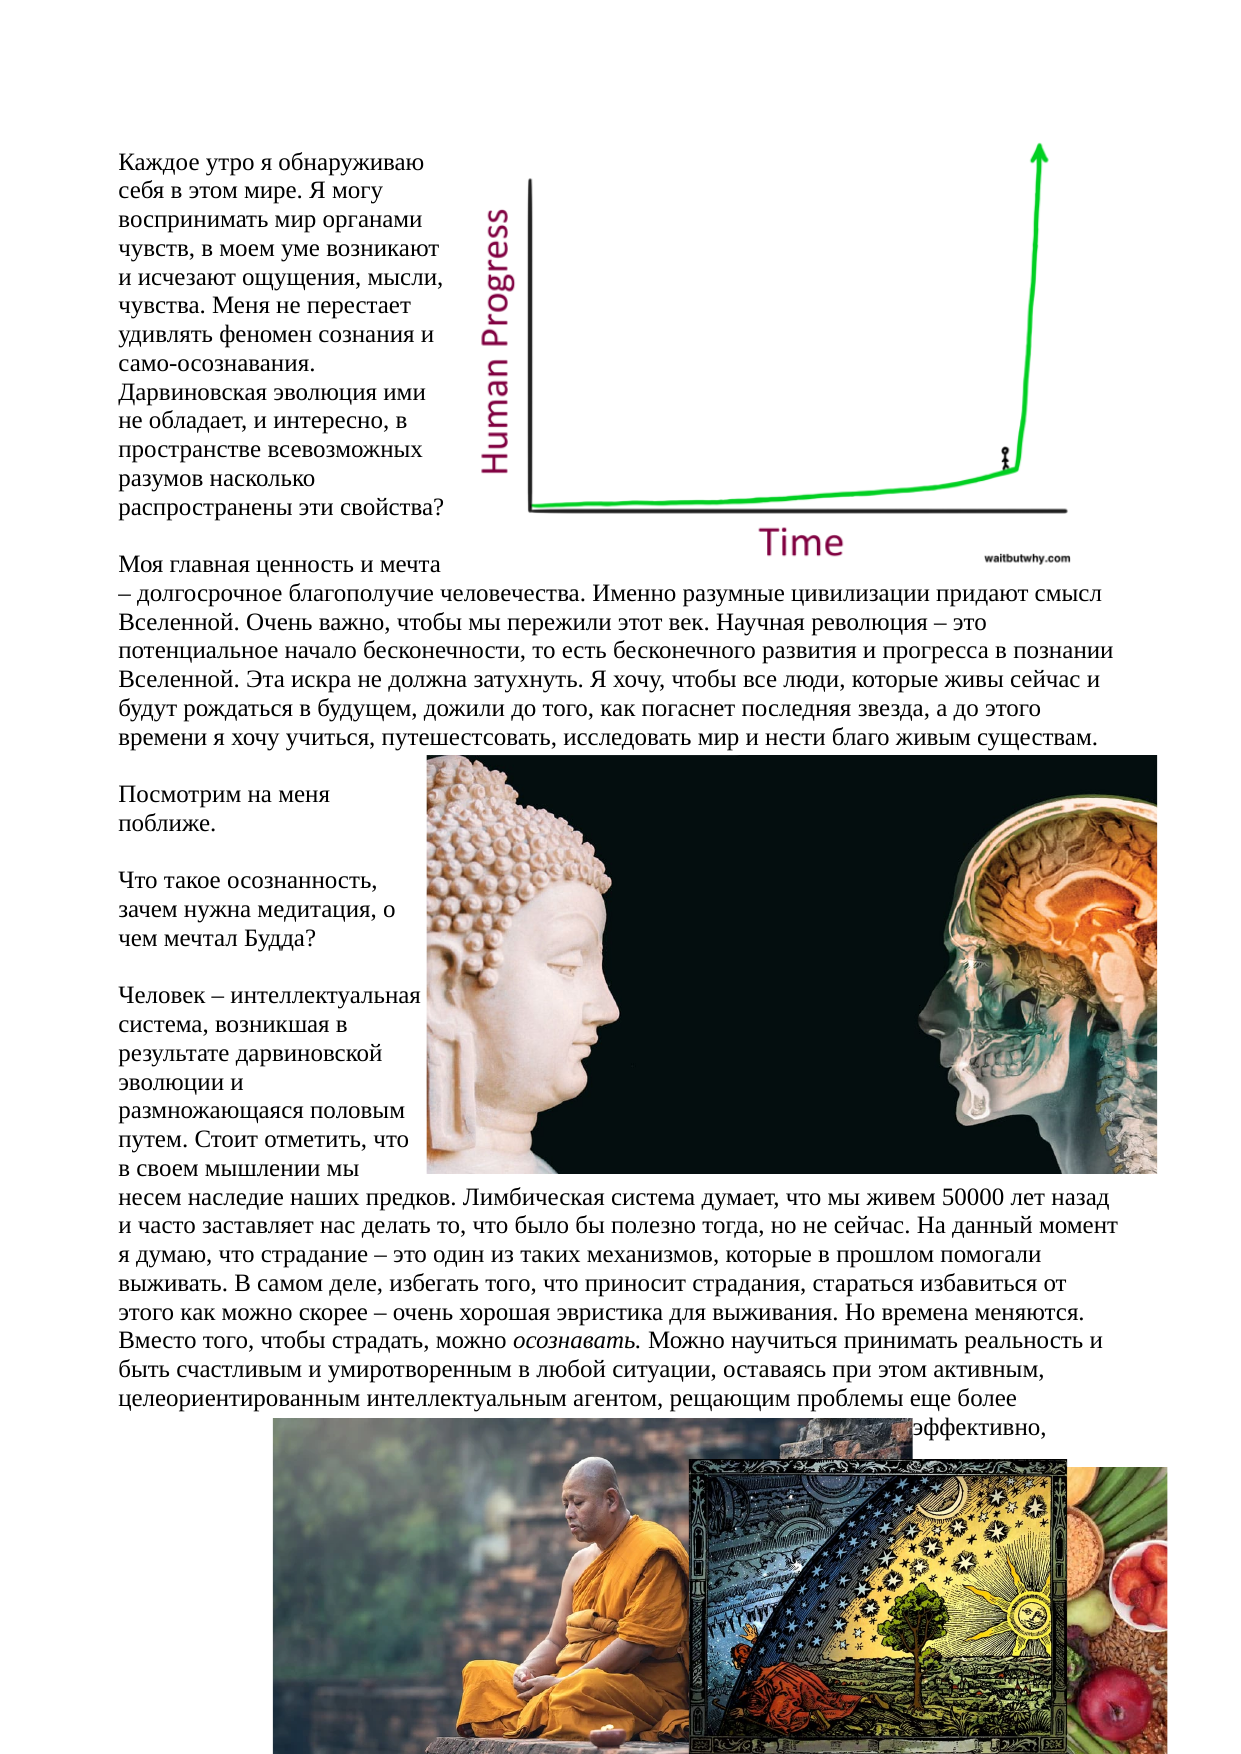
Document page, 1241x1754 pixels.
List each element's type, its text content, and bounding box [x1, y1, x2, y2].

text Посмотрим на меня поближе. [118, 779, 426, 837]
text Каждое утро я обнаруживаю себя в этом мире. Я могу воспринимать мир органами чувств, в моем уме возникают и исчезают ощущения, мысли, чувства. Меня не перестает удивлять феномен сознания и само-осознавания. Дарвиновская эволюция ими не обладает, и интересно, в пространстве всевозможных разумов насколько распространены эти свойства? [118, 147, 455, 521]
text Человек – интеллектуальная система, возникшая в результате дарвиновской эволюции и размножающаяся половым путем. Стоит отметить, что в своем мышлении мы несем наследие наших предков. Лимбическая система думает, что мы живем 50000 лет назад и часто заставляет нас делать то, что было бы полезно тогда, но не сейчас. На данный момент я думаю, что страдание – это один из таких механизмов, которые в прошлом помогали выживать. В самом деле, избегать того, что приносит страдания, стараться избавиться от этого как можно скорее – очень хорошая эвристика для выживания. Но времена меняются. Вместо того, чтобы страдать, можно осознавать. Можно научиться принимать реальность и быть счастливым и умиротворенным в любой ситуации, оставаясь при этом активным, целеориентированным интеллектуальным агентом, рещающим проблемы еще более эффективно, [118, 981, 1122, 1441]
picture [426, 755, 1158, 1174]
text Что такое осознанность, зачем нужна медитация, о чем мечтал Будда? [118, 866, 426, 952]
text [1090, 147, 1122, 521]
picture [272, 1418, 1168, 1754]
text Моя главная ценность и мечта – долгосрочное благополучие человечества. Именно разумные цивилизации придают смысл Вселенной. Очень важно, чтобы мы пережили этот век. Научная революция – это потенциальное начало бесконечности, то есть бесконечного развития и прогресса в познании Вселенной. Эта искра не должна затухнуть. Я хочу, чтобы все люди, которые живы сейчас и будут рождаться в будущем, дожили до того, как погаснет последняя звезда, а до этого времени я хочу учиться, путешестсовать, исследовать мир и нести благо живым существам. [118, 549, 1122, 751]
picture [455, 118, 1090, 570]
